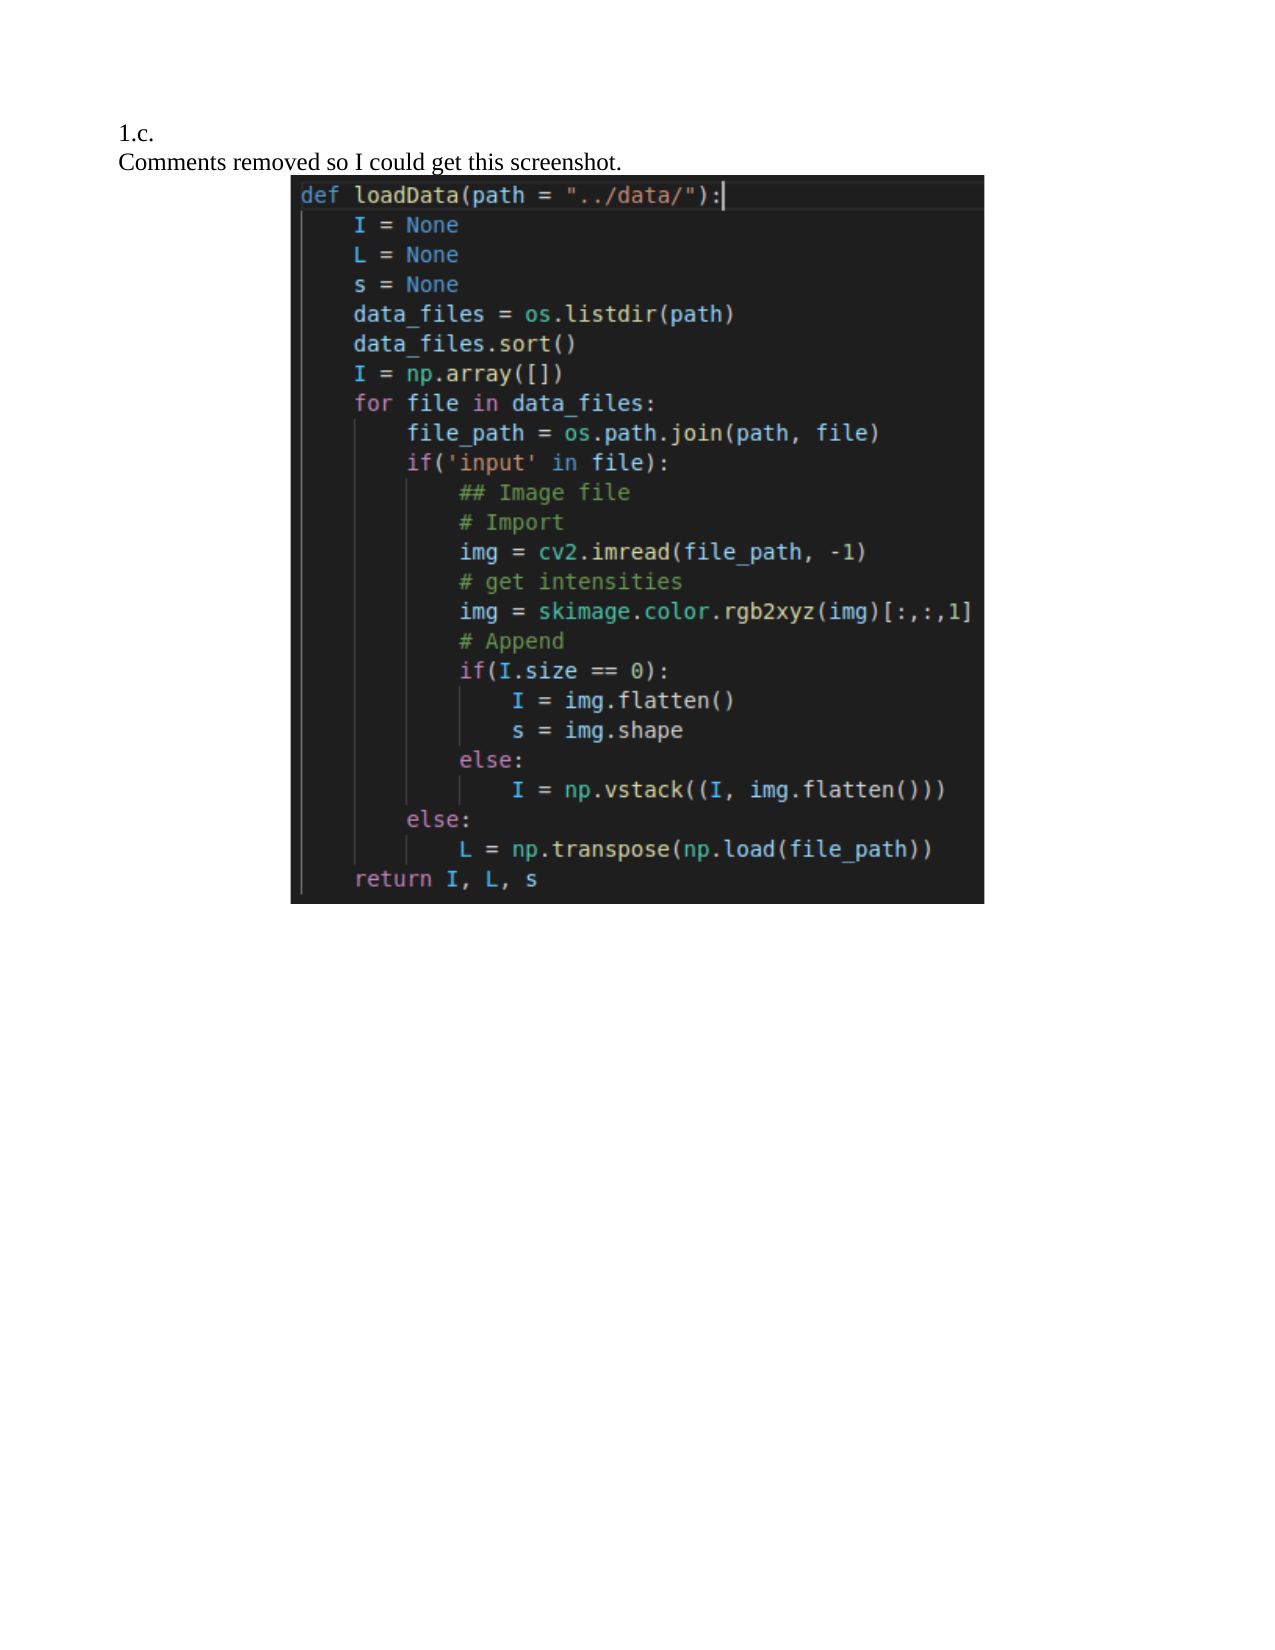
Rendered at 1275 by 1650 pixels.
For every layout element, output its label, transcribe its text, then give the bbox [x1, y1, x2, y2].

picture [290, 175, 985, 904]
text Comments removed so I could get this screenshot. [118, 147, 1157, 176]
text 1.c. [118, 118, 1157, 147]
